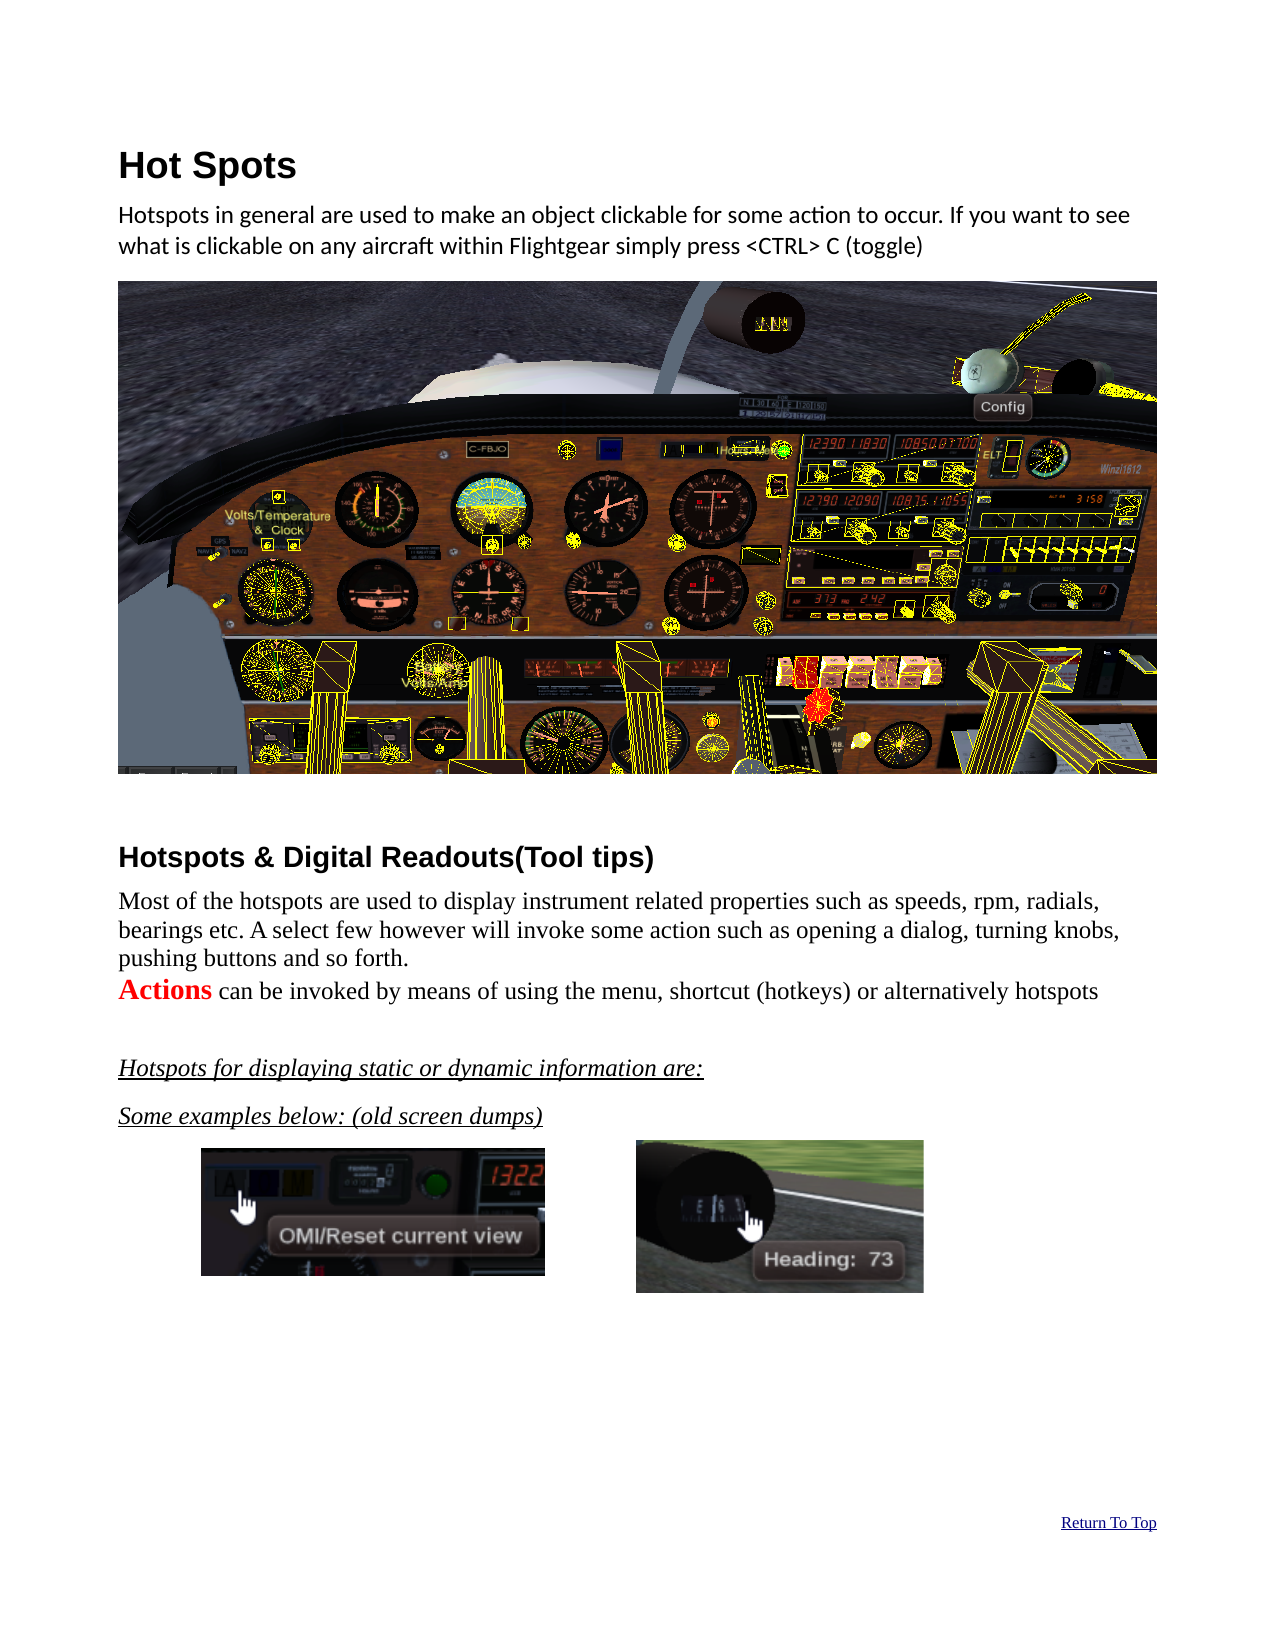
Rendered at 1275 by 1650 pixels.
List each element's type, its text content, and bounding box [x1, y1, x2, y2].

picture [118, 281, 1157, 774]
table_header [117, 1149, 630, 1304]
table_cell [630, 1304, 1156, 1333]
text Hotspots in general are used to make an object clickable for some action to occur. If you want to see what is clickable on any aircraft within Flightgear simply press <CTRL> C (toggle) [118, 199, 1157, 260]
table_header [630, 1149, 1156, 1304]
table_cell [117, 1304, 630, 1333]
picture [201, 1148, 545, 1276]
text Actions can be invoked by means of using the menu, shortcut (hotkeys) or alternatively hotspots [118, 972, 1157, 1006]
subtitle Hot Spots [118, 143, 1157, 187]
text Some examples below: (old screen dumps) [118, 1101, 1157, 1130]
subtitle Hotspots & Digital Readouts(Tool tips) [118, 840, 1157, 873]
text Most of the hotspots are used to display instrument related properties such as speeds, rpm, radials, bearings etc. A select few however will invoke some action such as opening a dialog, turning knobs, pushing buttons and so forth. [118, 886, 1157, 972]
text Hotspots for displaying static or dynamic information are: [118, 1053, 1157, 1082]
picture [636, 1140, 924, 1293]
